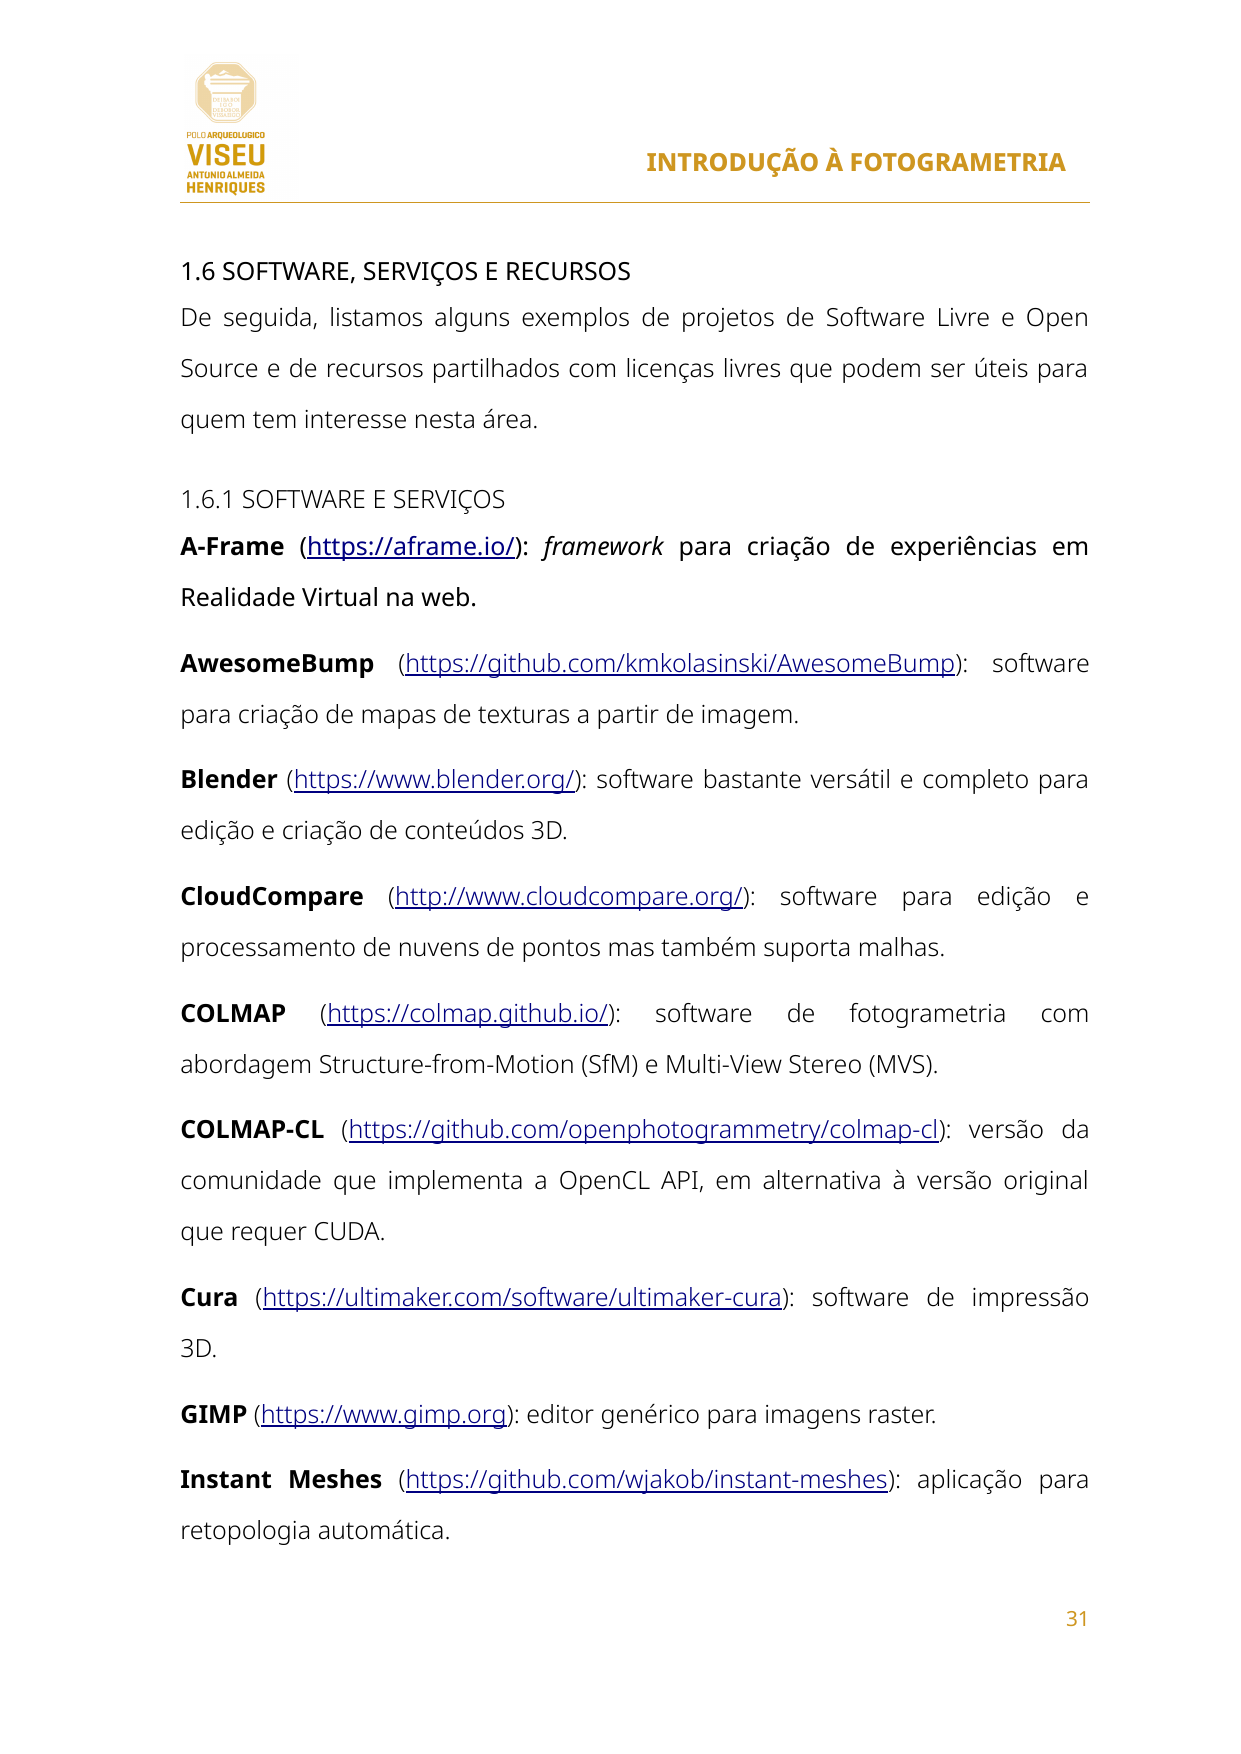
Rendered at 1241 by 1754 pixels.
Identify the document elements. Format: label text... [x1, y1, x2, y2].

text COLMAP (https://colmap.github.io/): software de fotogrametria com abordagem Structure-from-Motion (SfM) e Multi-View Stereo (MVS). [180, 995, 1090, 1080]
text AwesomeBump (https://github.com/kmkolasinski/AwesomeBump): software para criação de mapas de texturas a partir de imagem. [180, 645, 1090, 730]
text GIMP (https://www.gimp.org): editor genérico para imagens raster. [180, 1396, 1090, 1430]
text COLMAP-CL (https://github.com/openphotogrammetry/colmap-cl): versão da comunidade que implementa a OpenCL API, em alternativa à versão original que requer CUDA. [180, 1112, 1090, 1248]
text Instant Meshes (https://github.com/wjakob/instant-meshes): aplicação para retopologia automática. [180, 1462, 1090, 1547]
text Blender (https://www.blender.org/): software bastante versátil e completo para edição e criação de conteúdos 3D. [180, 762, 1090, 847]
subtitle 1.6.1 Software e serviços [180, 482, 1090, 516]
text A-Frame (https://aframe.io/): framework para criação de experiências em Realidade Virtual na web. [180, 529, 1090, 614]
text CloudCompare (http://www.cloudcompare.org/): software para edição e processamento de nuvens de pontos mas também suporta malhas. [180, 879, 1090, 964]
picture [184, 54, 300, 202]
text De seguida, listamos alguns exemplos de projetos de Software Livre e Open Source e de recursos partilhados com licenças livres que podem ser úteis para quem tem interesse nesta área. [180, 300, 1090, 436]
text Cura (https://ultimaker.com/software/ultimaker-cura): software de impressão 3D. [180, 1280, 1090, 1365]
subtitle 1.6 Software, serviços e recursos [180, 253, 1090, 287]
